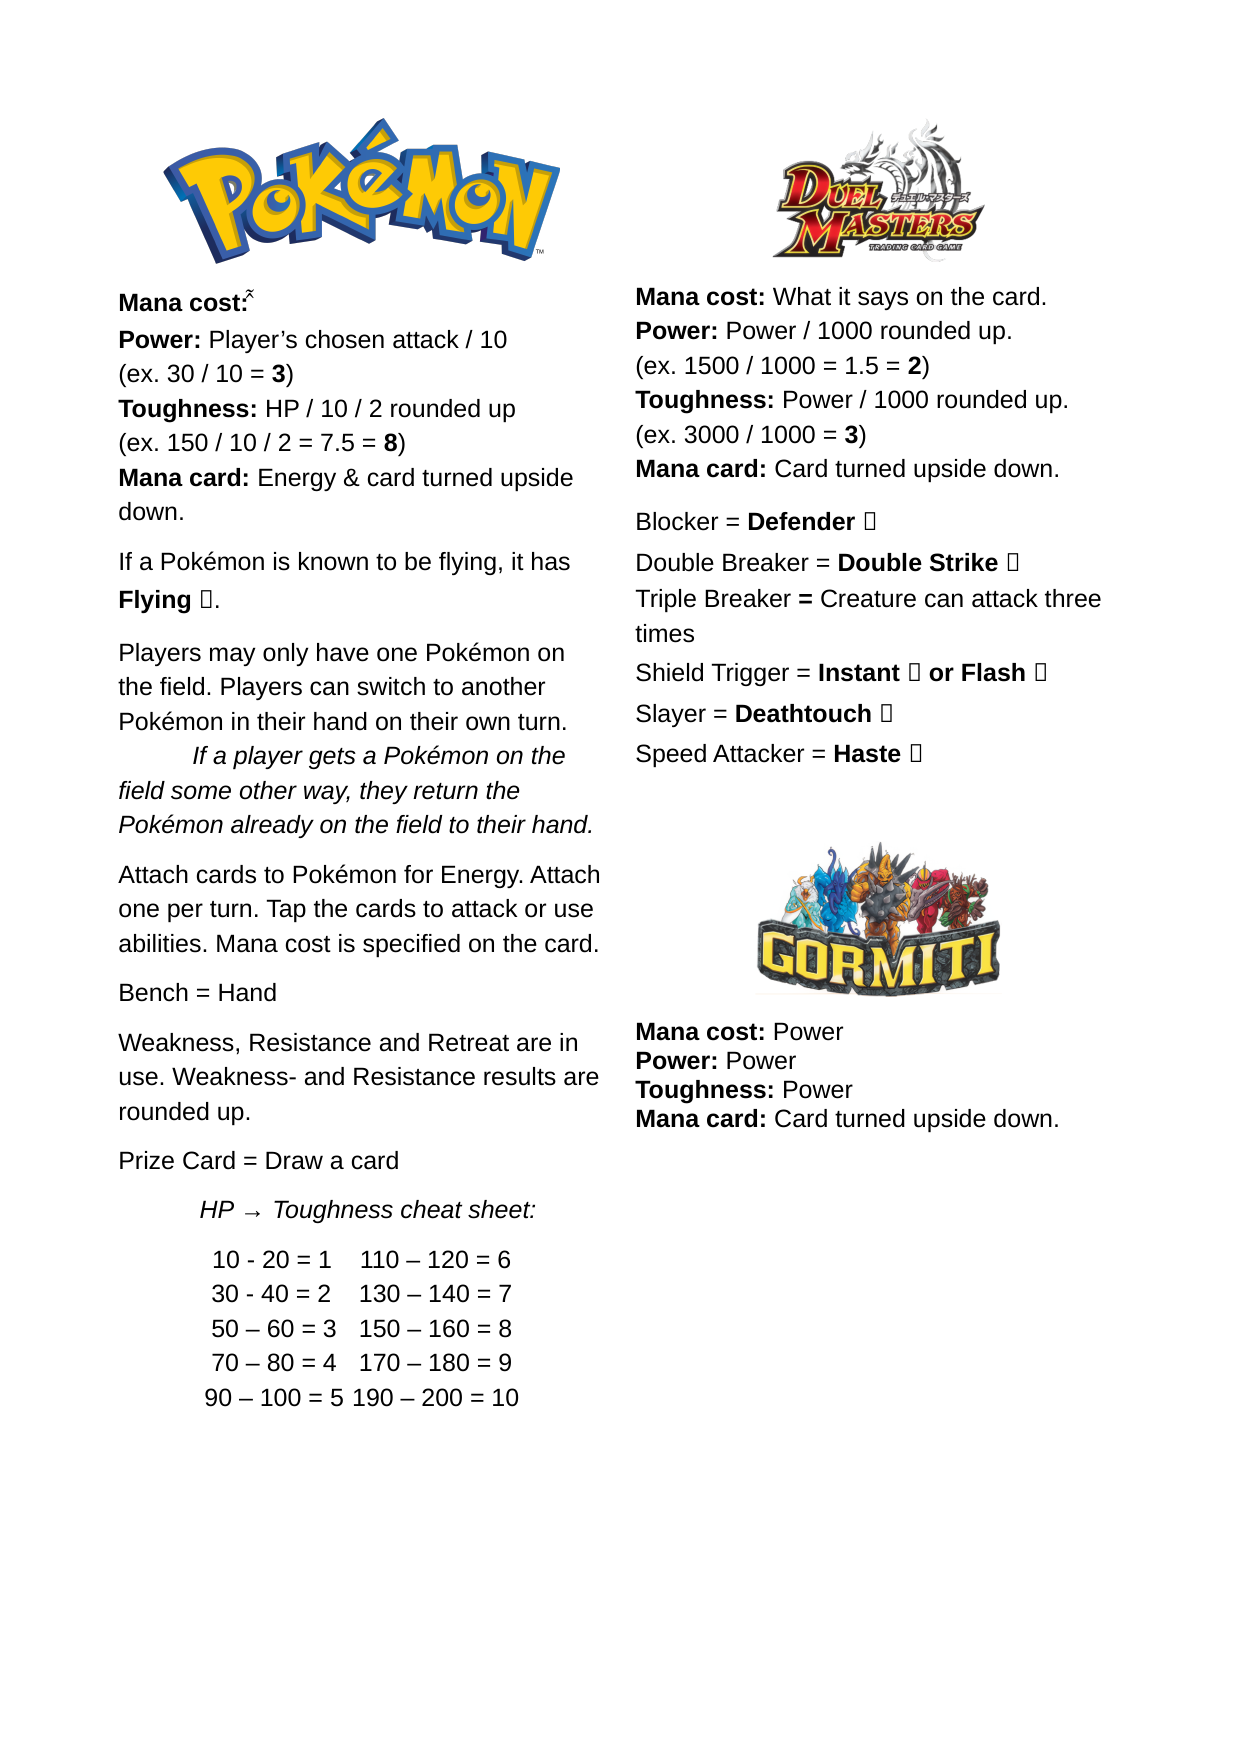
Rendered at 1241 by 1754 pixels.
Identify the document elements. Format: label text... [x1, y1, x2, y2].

text Bench = Hand [118, 978, 605, 1007]
picture [772, 118, 985, 262]
text Attach cards to Pokémon for Energy. Attach one per turn. Tap the cards to attack or use abilities. Mana cost is specified on the card. [118, 860, 605, 957]
text Weakness, Resistance and Retreat are in use. Weakness- and Resistance results are rounded up. [118, 1028, 605, 1125]
text Prize Card = Draw a card [118, 1146, 605, 1175]
text 10 - 20 = 1 110 – 120 = 6 30 - 40 = 2 130 – 140 = 7 50 – 60 = 3 150 – 160 = 8 70 – 80 = 4 170 – 180 = 9 90 – 100 = 5 190 – 200 = 10 [118, 1245, 605, 1412]
text Mana cost: What it says on the card. Power: Power / 1000 rounded up. (ex. 1500 / 1000 = 1.5 = 2) Toughness: Power / 1000 rounded up. (ex. 3000 / 1000 = 3) Mana card: Card turned upside down. [635, 282, 1122, 483]
text Mana cost:  Power: Player’s chosen attack / 10 (ex. 30 / 10 = 3) Toughness: HP / 10 / 2 rounded up (ex. 150 / 10 / 2 = 7.5 = 8) Mana card: Energy & card turned upside down. [118, 285, 605, 526]
picture [755, 841, 1002, 997]
text Blocker = Defender  Double Breaker = Double Strike  Triple Breaker = Creature can attack three times Shield Trigger = Instant  or Flash  Slayer = Deathtouch  Speed Attacker = Haste  [635, 504, 1122, 770]
picture [163, 118, 560, 264]
text Players may only have one Pokémon on the field. Players can switch to another Pokémon in their hand on their own turn. If a player gets a Pokémon on the field some other way, they return the Pokémon already on the field to their hand. [118, 638, 605, 839]
text If a Pokémon is known to be flying, it has Flying . [118, 546, 605, 616]
text HP → Toughness cheat sheet: [118, 1196, 605, 1224]
text Mana cost: Power Power: Power Toughness: Power Mana card: Card turned upside down. [635, 1017, 1122, 1132]
